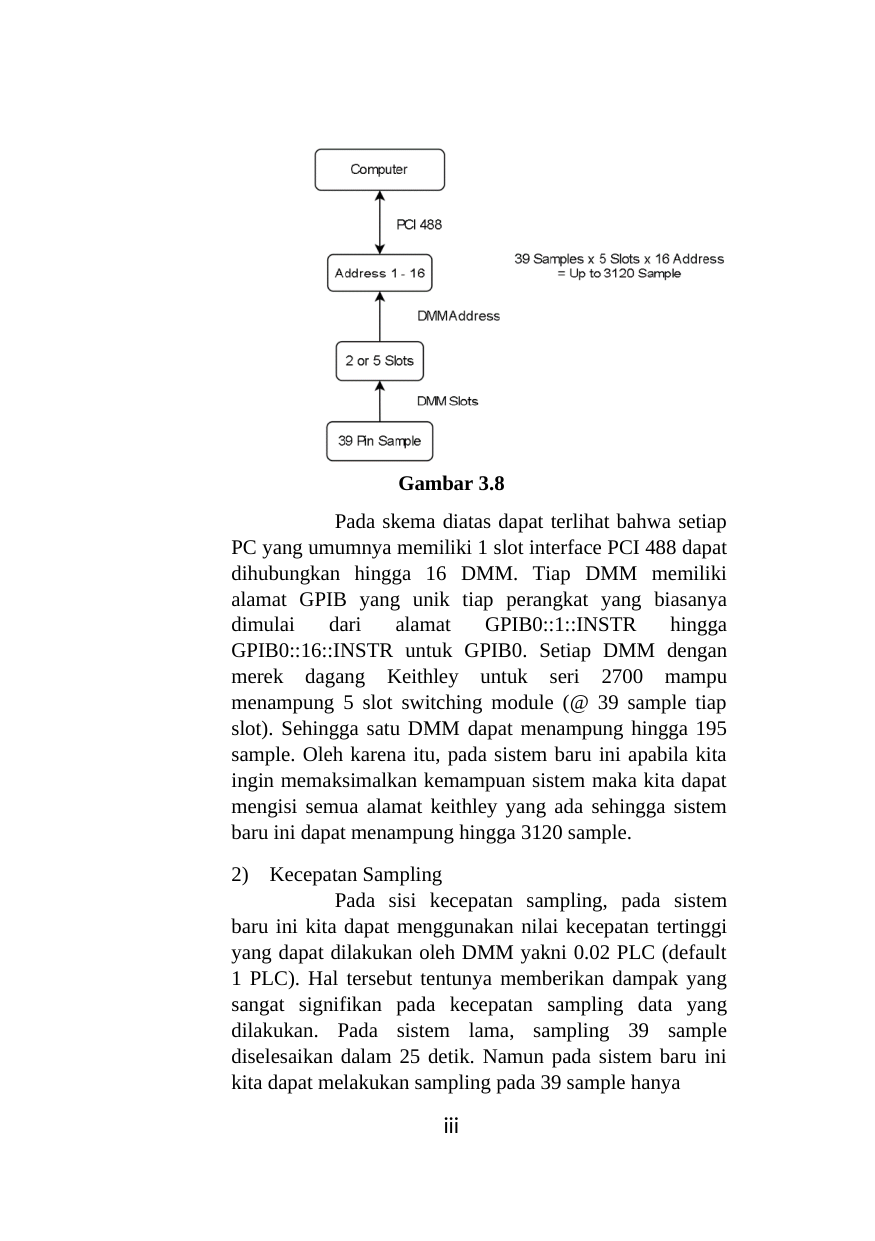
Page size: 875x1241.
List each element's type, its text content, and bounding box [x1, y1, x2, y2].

picture [294, 147, 756, 469]
text Pada skema diatas dapat terlihat bahwa setiap PC yang umumnya memiliki 1 slot interface PCI 488 dapat dihubungkan hingga 16 DMM. Tiap DMM memiliki alamat GPIB yang unik tiap perangkat yang biasanya dimulai dari alamat GPIB0::1::INSTR hingga GPIB0::16::INSTR untuk GPIB0. Setiap DMM dengan merek dagang Keithley untuk seri 2700 mampu menampung 5 slot switching module (@ 39 sample tiap slot). Sehingga satu DMM dapat menampung hingga 195 sample. Oleh karena itu, pada sistem baru ini apabila kita ingin memaksimalkan kemampuan sistem maka kita dapat mengisi semua alamat keithley yang ada sehingga sistem baru ini dapat menampung hingga 3120 sample. [231, 509, 727, 844]
list Gambar 3.8 [147, 471, 756, 495]
list Kecepatan Sampling [231, 862, 756, 886]
list Pada sisi kecepatan sampling, pada sistem baru ini kita dapat menggunakan nilai kecepatan tertinggi yang dapat dilakukan oleh DMM yakni 0.02 PLC (default 1 PLC). Hal tersebut tentunya memberikan dampak yang sangat signifikan pada kecepatan sampling data yang dilakukan. Pada sistem lama, sampling 39 sample diselesaikan dalam 25 detik. Namun pada sistem baru ini kita dapat melakukan sampling pada 39 sample hanya [231, 888, 727, 1094]
